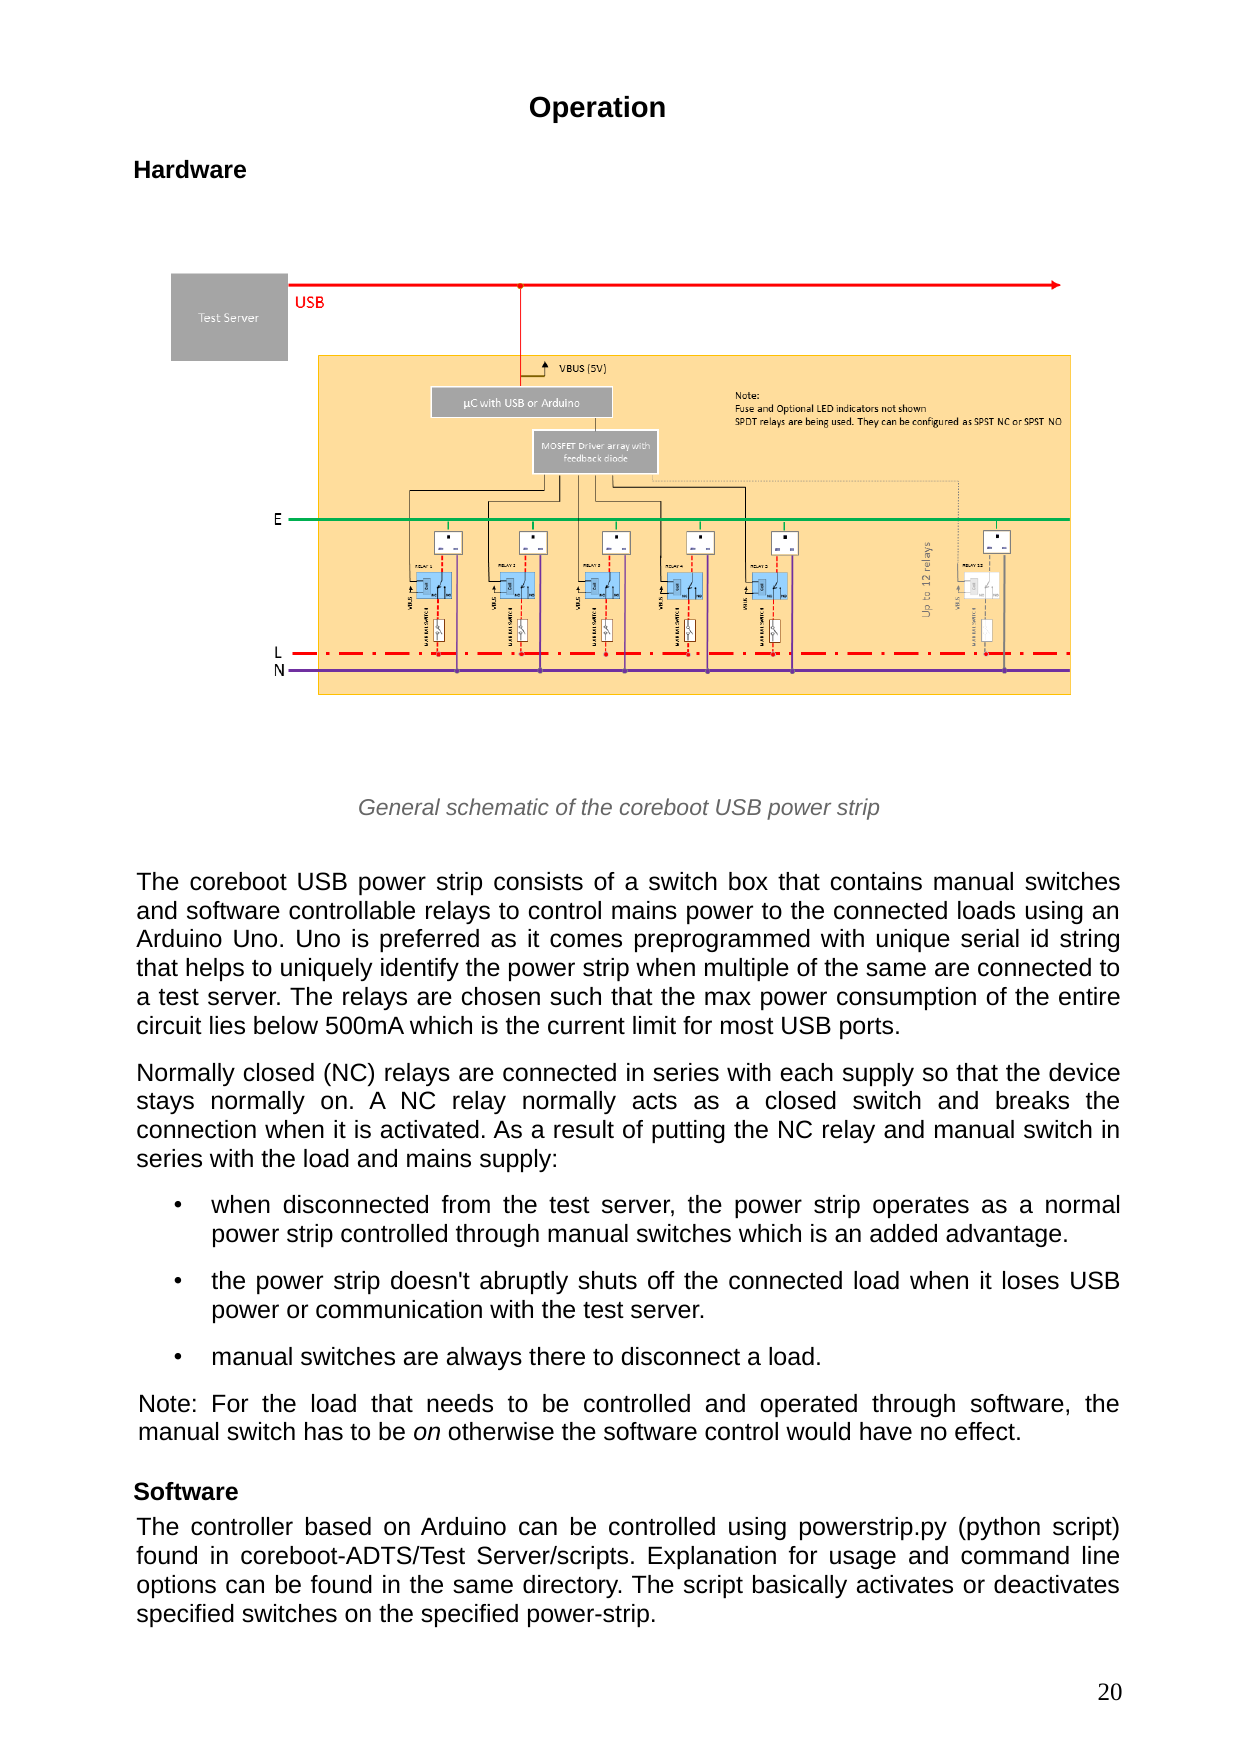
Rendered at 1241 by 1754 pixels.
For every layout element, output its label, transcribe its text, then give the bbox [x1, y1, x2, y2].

list the power strip doesn't abruptly shuts off the connected load when it loses USB power or communication with the test server. [174, 1266, 1122, 1324]
subtitle Software [133, 1477, 1122, 1506]
text The controller based on Arduino can be controlled using powerstrip.py (python script) found in coreboot-ADTS/Test Server/scripts. Explanation for usage and command line options can be found in the same directory. The script basically activates or deactivates specified switches on the specified power-strip. [136, 1512, 1122, 1627]
subtitle Hardware [133, 155, 1122, 184]
list manual switches are always there to disconnect a load. [174, 1342, 1122, 1371]
text The coreboot USB power strip consists of a switch box that contains manual switches and software controllable relays to control mains power to the connected loads using an Arduino Uno. Uno is preferred as it comes preprogrammed with unique serial id string that helps to uniquely identify the power strip when multiple of the same are connected to a test server. The relays are chosen such that the max power consumption of the entire circuit lies below 500mA which is the current limit for most USB ports. [136, 867, 1122, 1039]
text General schematic of the coreboot USB power strip [127, 781, 1113, 820]
list Note: For the load that needs to be controlled and operated through software, the manual switch has to be on otherwise the software control would have no effect. [138, 1389, 1122, 1446]
subtitle Operation [130, 90, 1065, 124]
list when disconnected from the test server, the power strip operates as a normal power strip controlled through manual switches which is an added advantage. [174, 1191, 1122, 1248]
text Normally closed (NC) relays are connected in series with each supply so that the device stays normally on. A NC relay normally acts as a closed switch and breaks the connection when it is activated. As a result of putting the NC relay and manual switch in series with the load and mains supply: [136, 1057, 1122, 1172]
picture [127, 226, 1114, 781]
